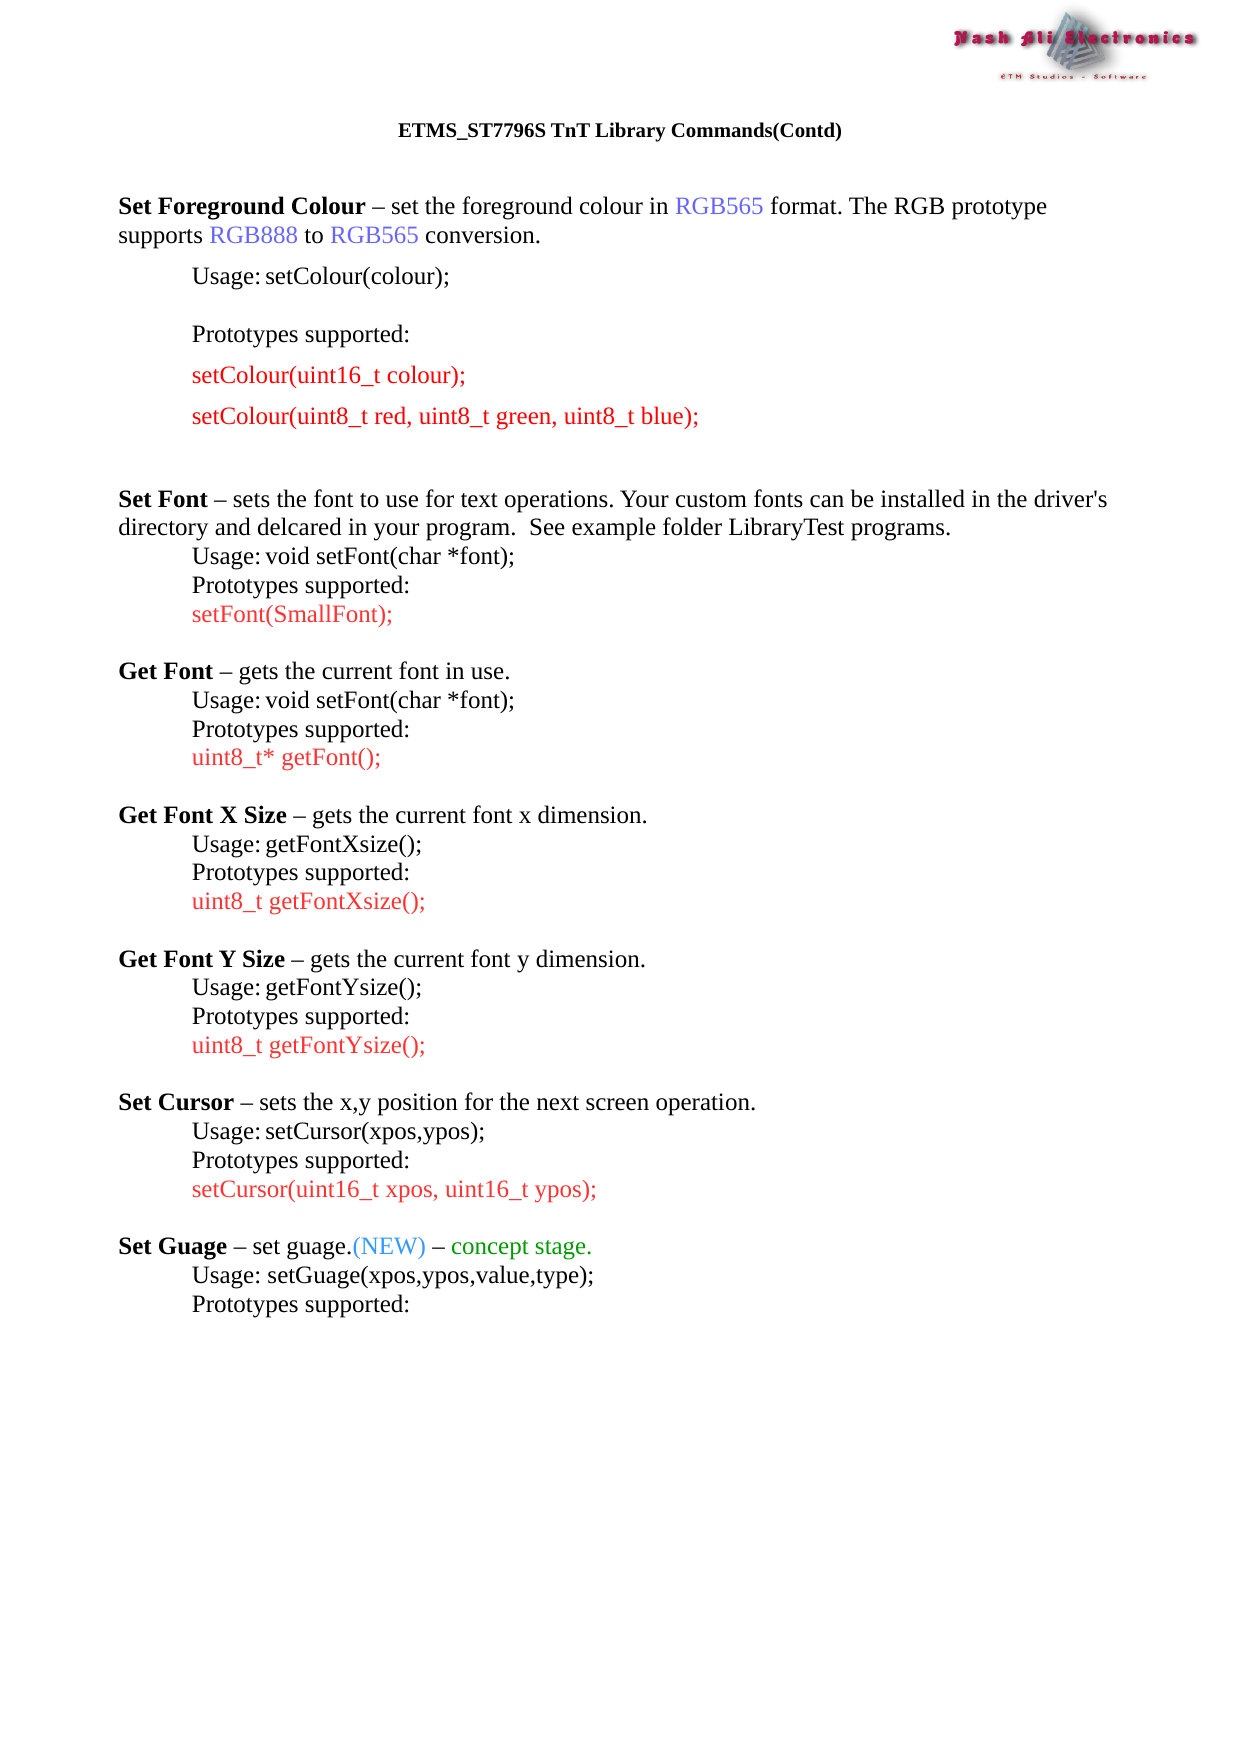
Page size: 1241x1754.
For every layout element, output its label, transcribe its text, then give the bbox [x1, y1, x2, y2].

text Set Font – sets the font to use for text operations. Your custom fonts can be installed in the driver's directory and delcared in your program. See example folder LibraryTest programs. [118, 484, 1122, 541]
text Prototypes supported: [118, 1001, 1122, 1030]
text setColour(uint16_t colour); [118, 360, 1122, 389]
text Prototypes supported: [118, 714, 1122, 742]
text Get Font – gets the current font in use. [118, 656, 1122, 685]
text uint8_t getFontXsize(); [118, 886, 1122, 915]
picture [917, 0, 1240, 89]
text ETMS_ST7796S TnT Library Commands(Contd) [118, 118, 1122, 142]
text uint8_t* getFont(); [118, 742, 1122, 771]
text Usage: getFontXsize(); [118, 829, 1122, 857]
text Prototypes supported: [118, 1145, 1122, 1174]
text Usage: void setFont(char *font); [118, 685, 1122, 714]
text Prototypes supported: [118, 570, 1122, 599]
text setFont(SmallFont); [118, 599, 1122, 627]
text Usage: setColour(colour); [118, 261, 1122, 290]
text setCursor(uint16_t xpos, uint16_t ypos); [118, 1174, 1122, 1202]
text Usage: getFontYsize(); [118, 972, 1122, 1001]
text Usage: setGuage(xpos,ypos,value,type); [118, 1260, 1122, 1289]
text Set Foreground Colour – set the foreground colour in RGB565 format. The RGB prototype supports RGB888 to RGB565 conversion. [118, 191, 1122, 249]
text Set Cursor – sets the x,y position for the next screen operation. [118, 1087, 1122, 1116]
text Get Font X Size – gets the current font x dimension. [118, 800, 1122, 829]
text Usage: void setFont(char *font); [118, 541, 1122, 570]
text setColour(uint8_t red, uint8_t green, uint8_t blue); [118, 401, 1122, 430]
text Prototypes supported: [118, 319, 1122, 347]
text Prototypes supported: [118, 857, 1122, 886]
text Usage: setCursor(xpos,ypos); [118, 1116, 1122, 1145]
text Set Guage – set guage.(NEW) – concept stage. [118, 1231, 1122, 1260]
text Get Font Y Size – gets the current font y dimension. [118, 944, 1122, 972]
text Prototypes supported: [118, 1289, 1122, 1317]
text uint8_t getFontYsize(); [118, 1030, 1122, 1059]
